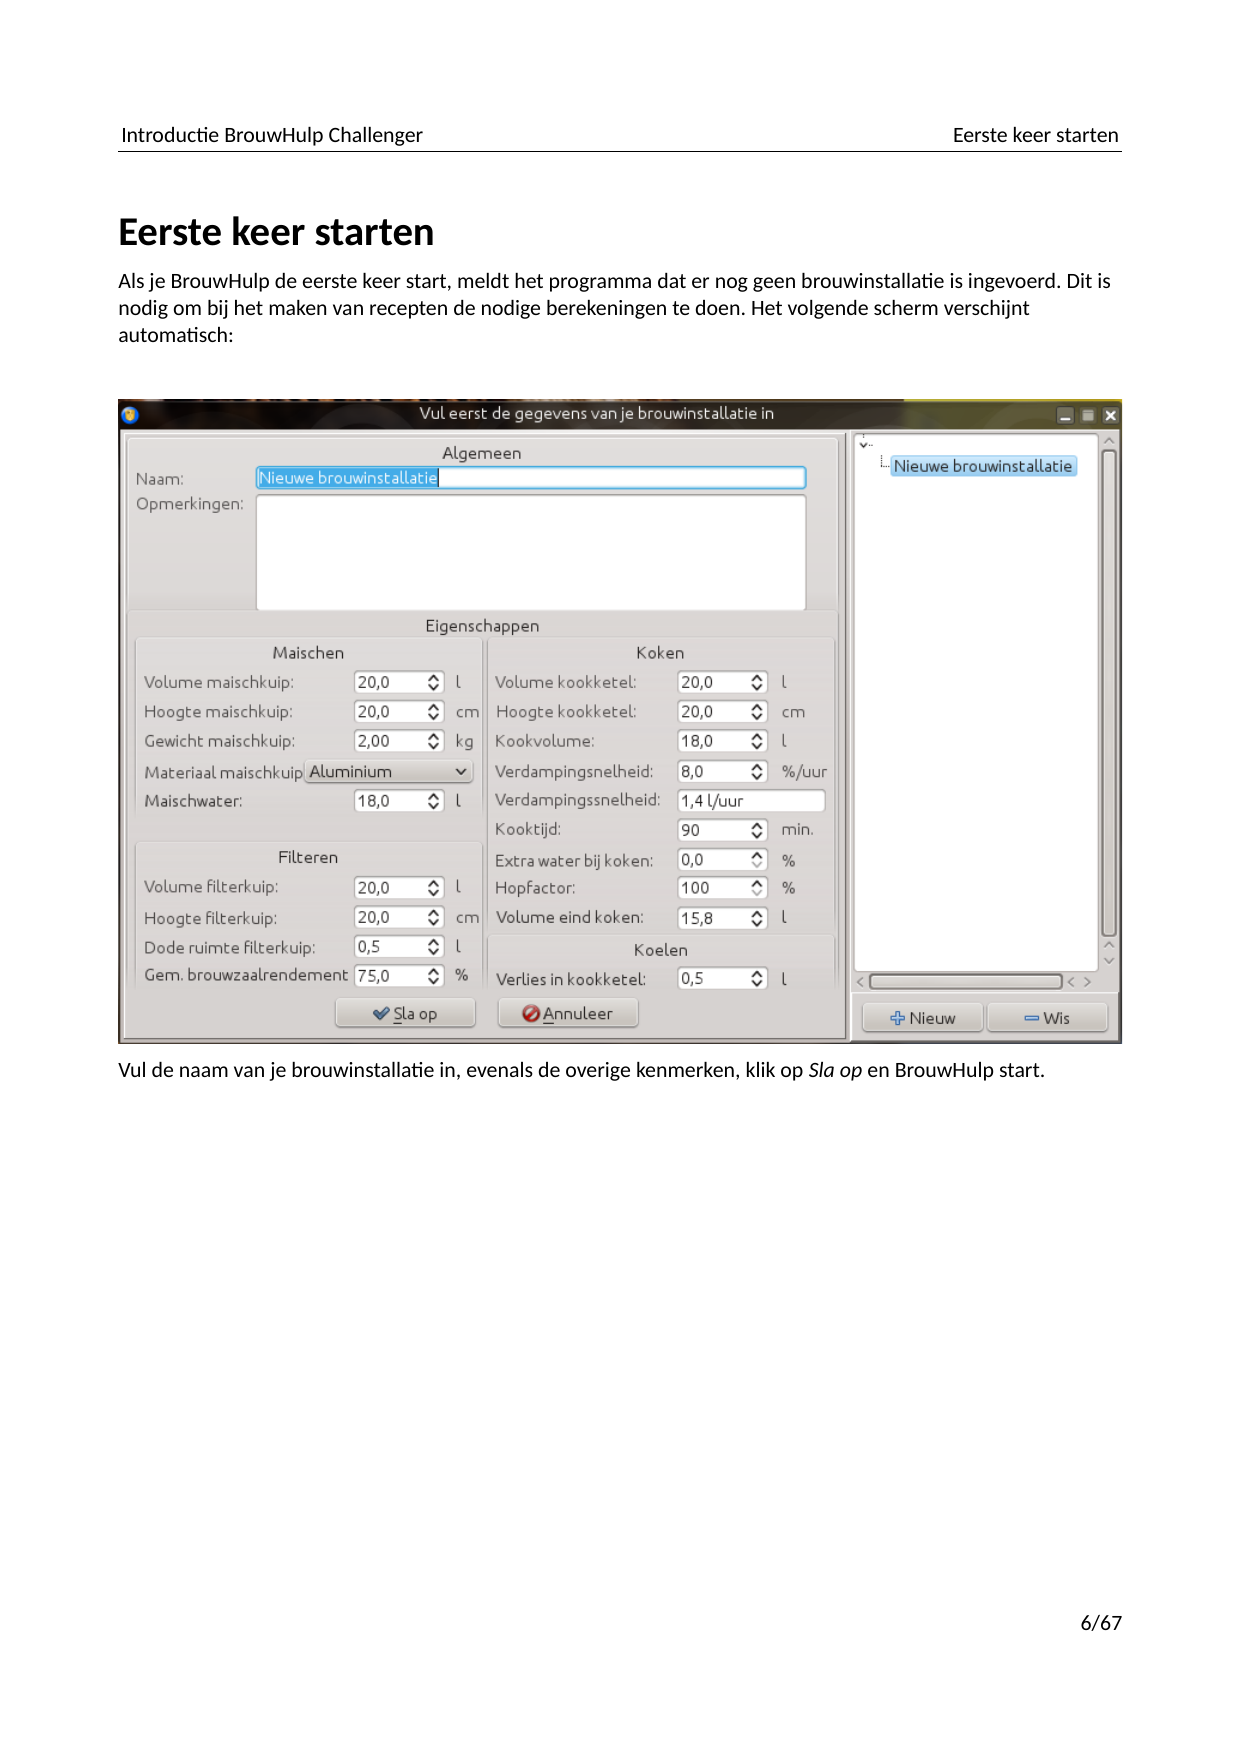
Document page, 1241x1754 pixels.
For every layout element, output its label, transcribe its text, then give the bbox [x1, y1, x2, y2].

text Vul de naam van je brouwinstallatie in, evenals de overige kenmerken, klik op Sla op en BrouwHulp start. [118, 1056, 1122, 1083]
text Als je BrouwHulp de eerste keer start, meldt het programma dat er nog geen brouwinstallatie is ingevoerd. Dit is nodig om bij het maken van recepten de nodige berekeningen te doen. Het volgende scherm verschijnt automatisch: [118, 268, 1122, 348]
subtitle Eerste keer starten [118, 205, 1122, 255]
picture [118, 399, 1123, 1044]
